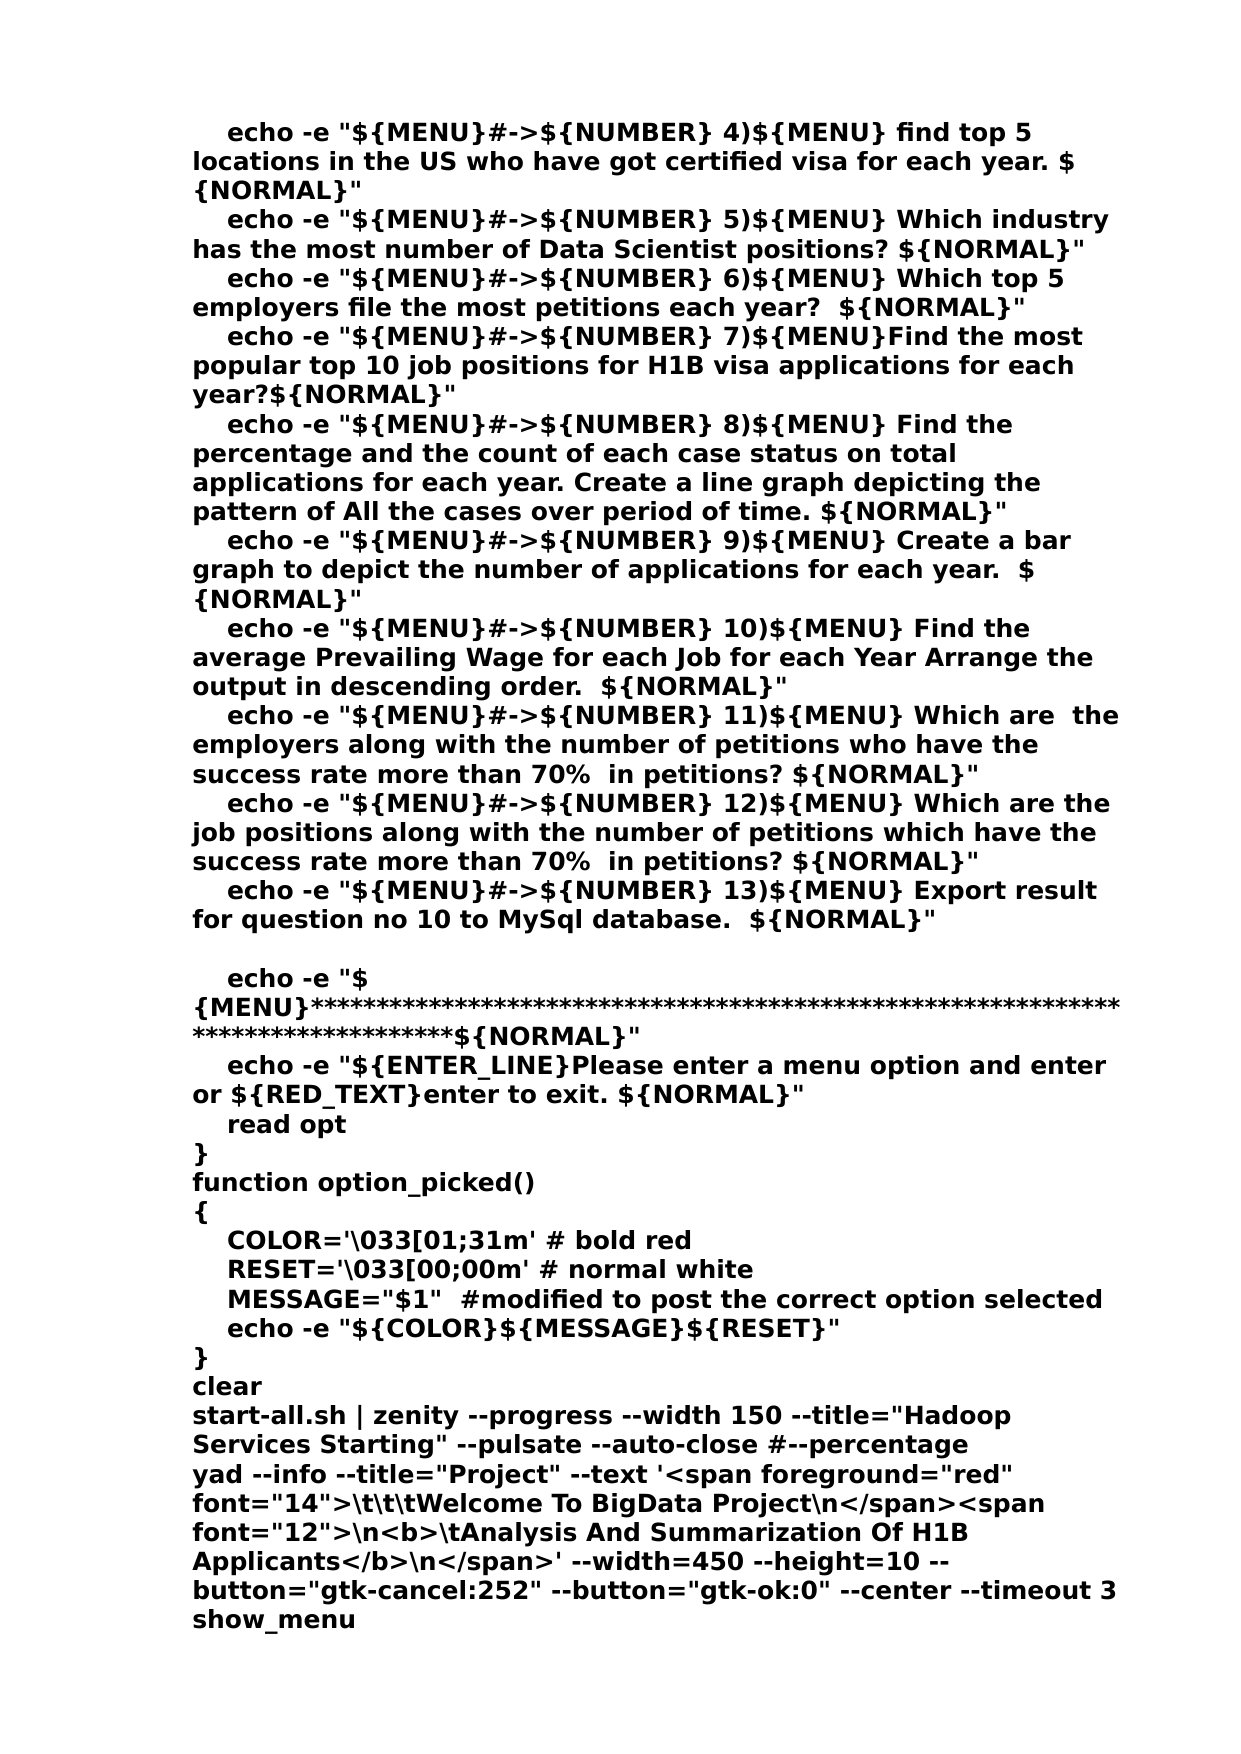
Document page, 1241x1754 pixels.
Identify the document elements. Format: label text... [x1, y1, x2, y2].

text echo -e "${MENU}#->${NUMBER} 11)${MENU} Which are the employers along with the number of petitions who have the success rate more than 70% in petitions? ${NORMAL}" [192, 701, 1122, 789]
text start-all.sh | zenity --progress --width 150 --title="Hadoop Services Starting" --pulsate --auto-close #--percentage [192, 1401, 1122, 1460]
text read opt [192, 1110, 1122, 1139]
text echo -e "${MENU}#->${NUMBER} 10)${MENU} Find the average Prevailing Wage for each Job for each Year Arrange the output in descending order. ${NORMAL}" [192, 614, 1122, 701]
text } [192, 1139, 1122, 1168]
text echo -e "${MENU}#->${NUMBER} 9)${MENU} Create a bar graph to depict the number of applications for each year. ${NORMAL}" [192, 526, 1122, 614]
text echo -e "${MENU}#->${NUMBER} 7)${MENU}Find the most popular top 10 job positions for H1B visa applications for each year?${NORMAL}" [192, 322, 1122, 410]
text echo -e "${MENU}#->${NUMBER} 13)${MENU} Export result for question no 10 to MySql database. ${NORMAL}" [192, 876, 1122, 935]
text echo -e "${MENU}#->${NUMBER} 4)${MENU} find top 5 locations in the US who have got certified visa for each year. ${NORMAL}" [192, 118, 1122, 206]
text echo -e "${MENU}**********************************************************************************${NORMAL}" [192, 964, 1122, 1051]
text COLOR='\033[01;31m' # bold red [192, 1226, 1122, 1256]
text MESSAGE="$1" #modified to post the correct option selected [192, 1285, 1122, 1314]
text RESET='\033[00;00m' # normal white [192, 1256, 1122, 1285]
text function option_picked() [192, 1168, 1122, 1197]
text echo -e "${ENTER_LINE}Please enter a menu option and enter or ${RED_TEXT}enter to exit. ${NORMAL}" [192, 1051, 1122, 1110]
text echo -e "${COLOR}${MESSAGE}${RESET}" [192, 1314, 1122, 1343]
text echo -e "${MENU}#->${NUMBER} 8)${MENU} Find the percentage and the count of each case status on total applications for each year. Create a line graph depicting the pattern of All the cases over period of time. ${NORMAL}" [192, 410, 1122, 526]
text { [192, 1197, 1122, 1226]
text yad --info --title="Project" --text '<span foreground="red" font="14">\t\t\tWelcome To BigData Project\n</span><span font="12">\n<b>\tAnalysis And Summarization Of H1B Applicants</b>\n</span>' --width=450 --height=10 --button="gtk-cancel:252" --button="gtk-ok:0" --center --timeout 3 [192, 1460, 1122, 1606]
text echo -e "${MENU}#->${NUMBER} 5)${MENU} Which industry has the most number of Data Scientist positions? ${NORMAL}" [192, 206, 1122, 264]
text clear [192, 1372, 1122, 1401]
text } [192, 1343, 1122, 1372]
text echo -e "${MENU}#->${NUMBER} 12)${MENU} Which are the job positions along with the number of petitions which have the success rate more than 70% in petitions? ${NORMAL}" [192, 789, 1122, 876]
text show_menu [192, 1606, 1122, 1635]
text echo -e "${MENU}#->${NUMBER} 6)${MENU} Which top 5 employers file the most petitions each year? ${NORMAL}" [192, 264, 1122, 322]
